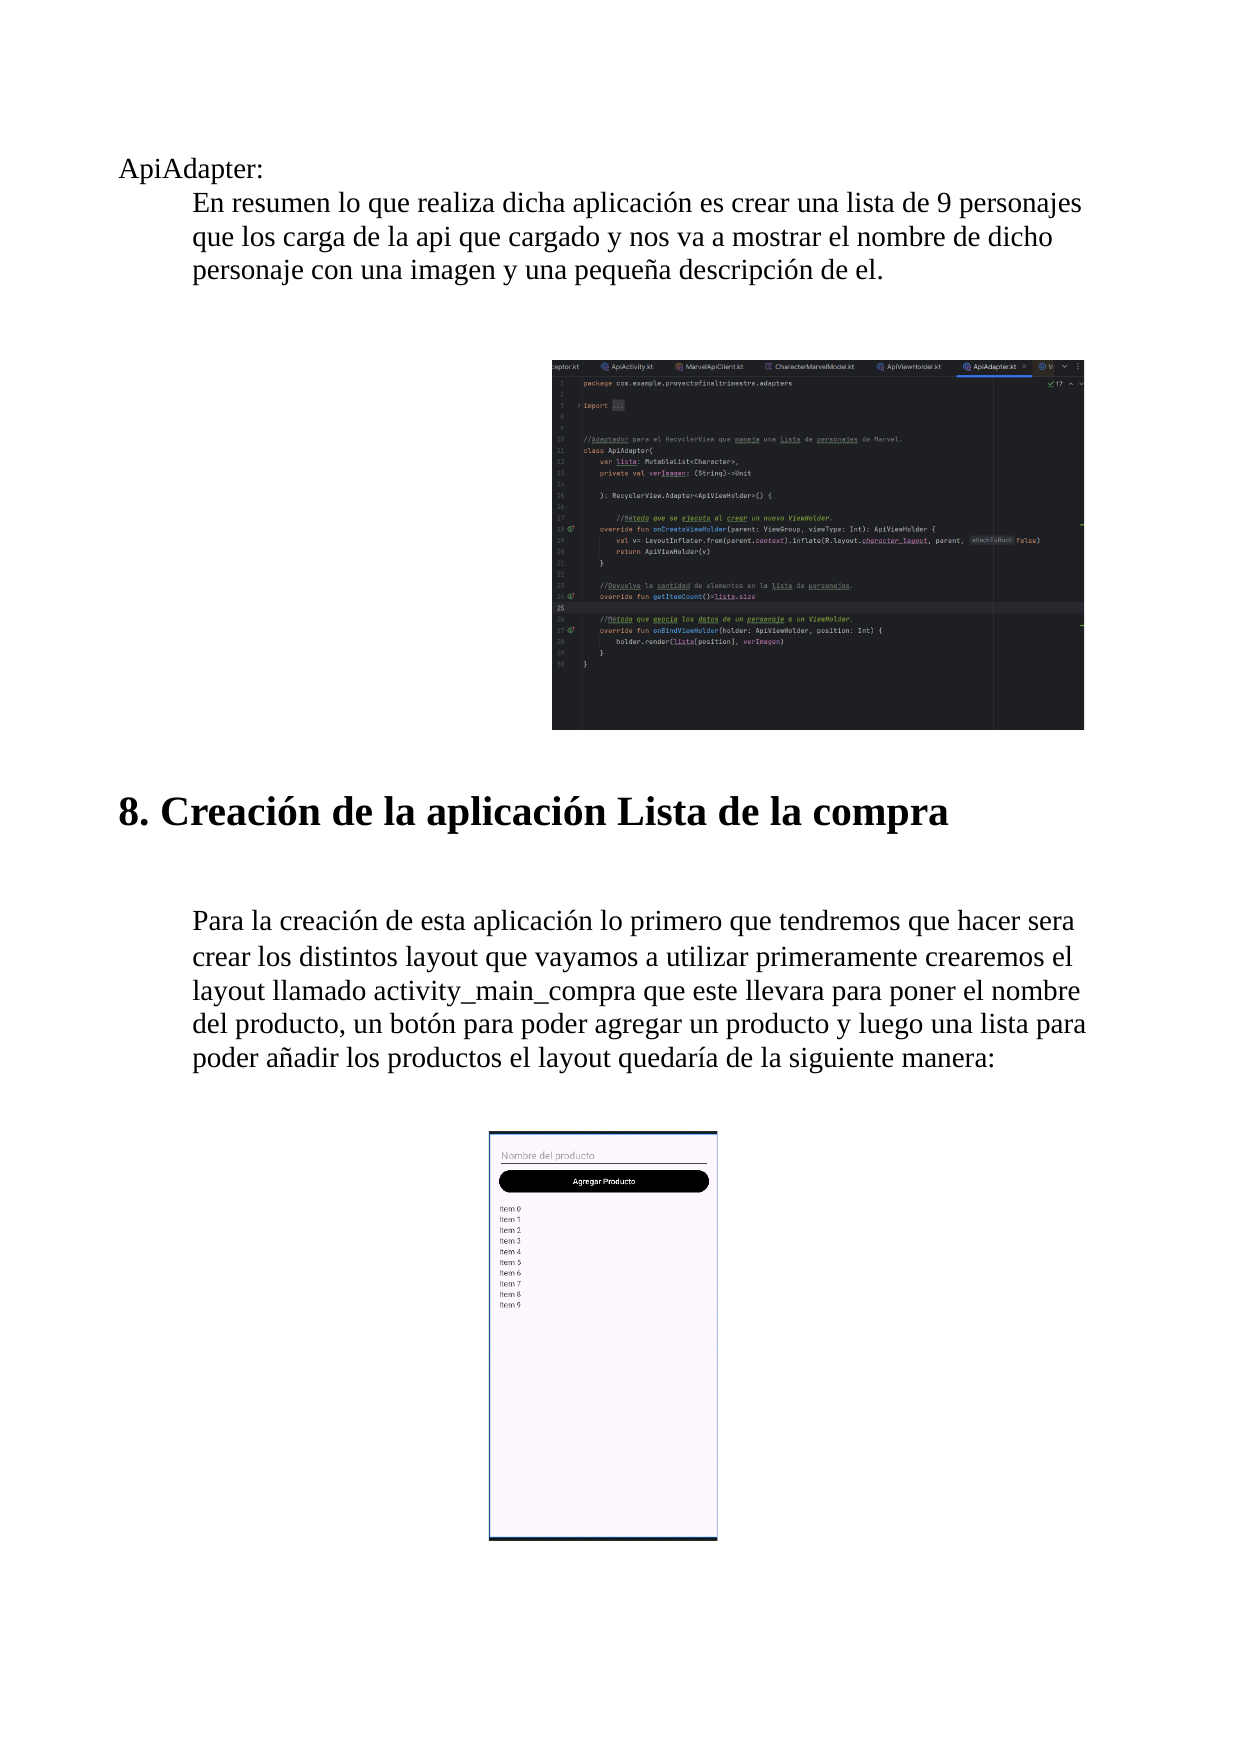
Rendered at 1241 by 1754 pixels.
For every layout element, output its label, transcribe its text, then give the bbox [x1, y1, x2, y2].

picture [488, 1131, 718, 1541]
picture [552, 360, 1085, 730]
text En resumen lo que realiza dicha aplicación es crear una lista de 9 personajes que los carga de la api que cargado y nos va a mostrar el nombre de dicho personaje con una imagen y una pequeña descripción de el. [118, 185, 1122, 286]
text 8. Creación de la aplicación Lista de la compra [118, 787, 1122, 834]
text ApiAdapter: [118, 152, 1122, 185]
text Para la creación de esta aplicación lo primero que tendremos que hacer sera crear los distintos layout que vayamos a utilizar primeramente crearemos el layout llamado activity_main_compra que este llevara para poner el nombre del producto, un botón para poder agregar un producto y luego una lista para poder añadir los productos el layout quedaría de la siguiente manera: [118, 891, 1122, 1073]
